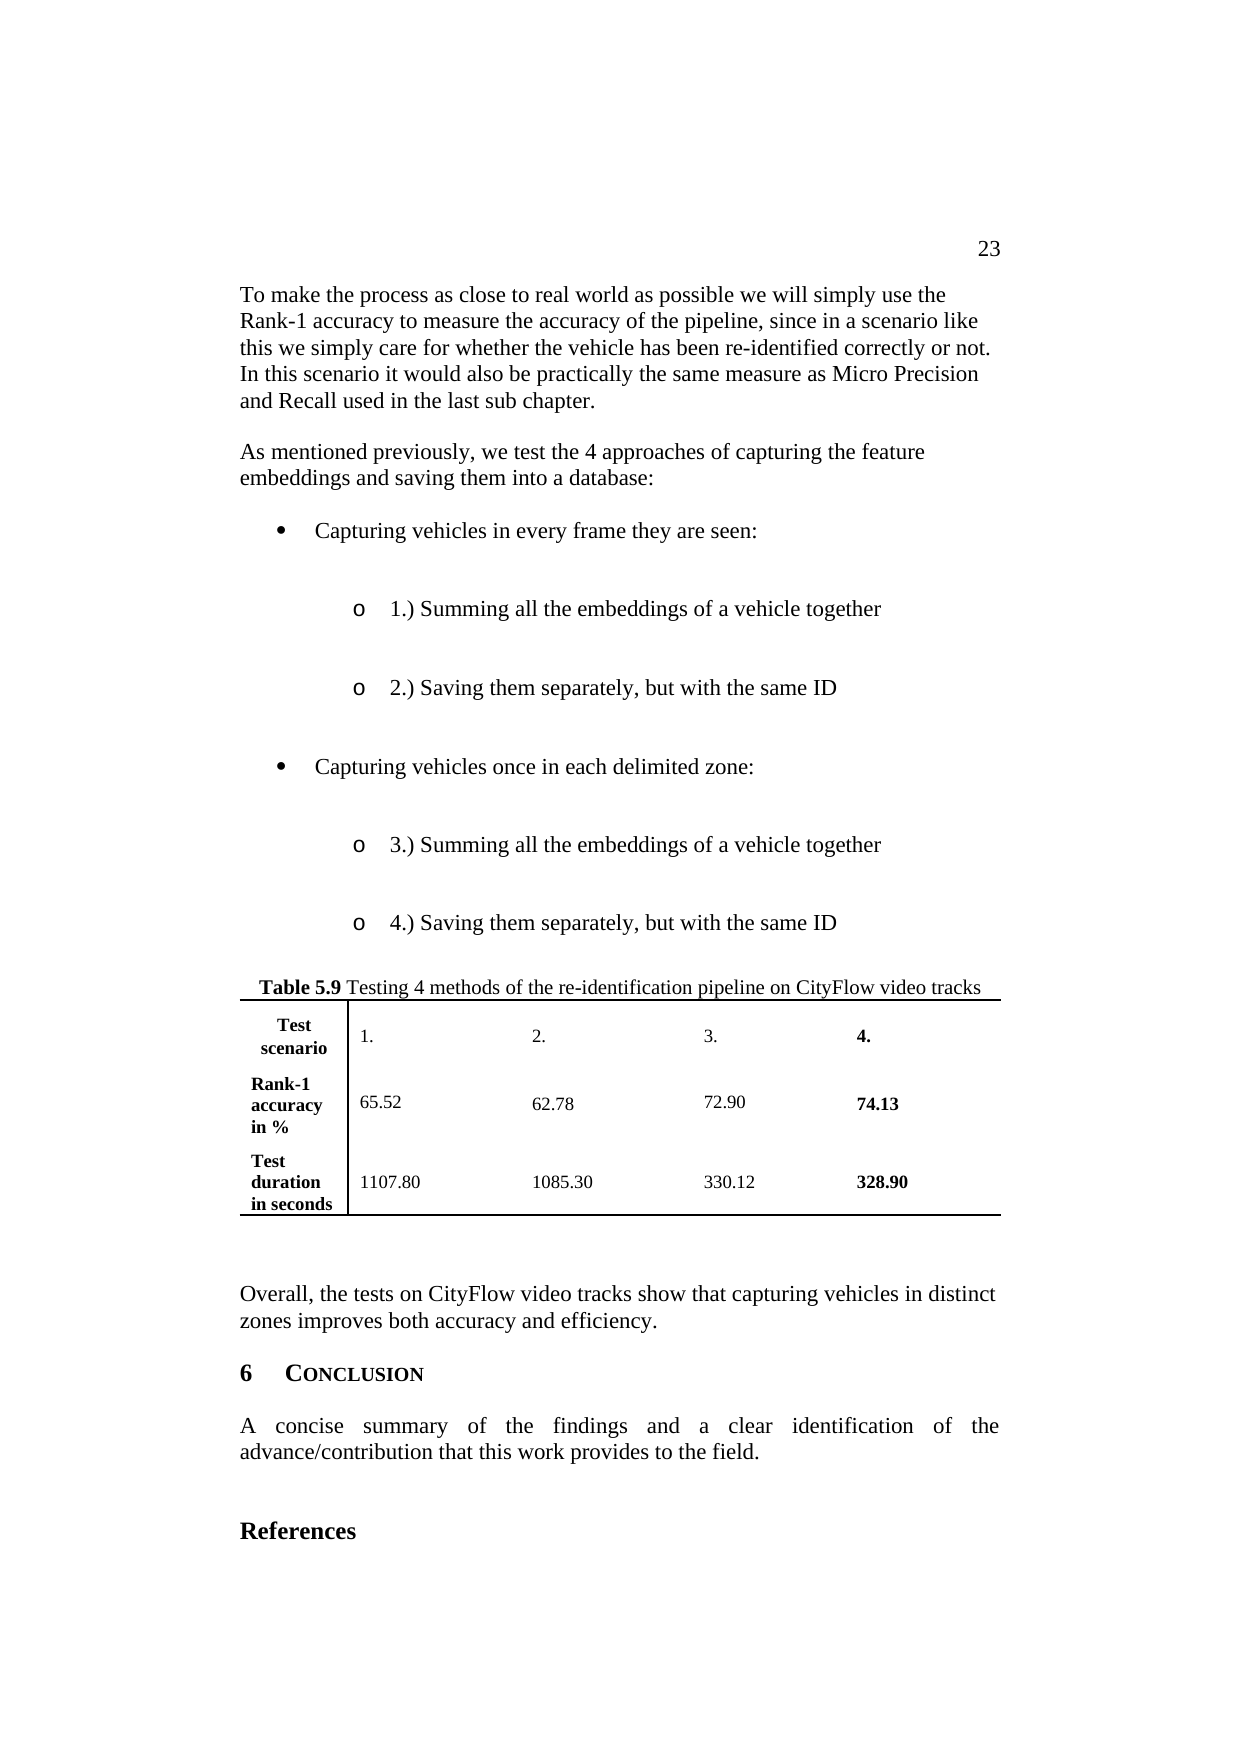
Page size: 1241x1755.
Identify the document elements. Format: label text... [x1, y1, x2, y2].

table_cell 62.78 [521, 1060, 692, 1137]
list 2.) Saving them separately, but with the same ID [352, 673, 1001, 702]
text Table 5.9 Testing 4 methods of the re-identification pipeline on CityFlow video tracks [239, 975, 1001, 999]
table_cell 65.52 [349, 1060, 521, 1137]
table_cell 330.12 [692, 1137, 845, 1214]
table_cell 72.90 [692, 1060, 845, 1137]
table_cell 328.90 [845, 1137, 1001, 1214]
table_cell 74.13 [845, 1060, 1001, 1137]
text To make the process as close to real world as possible we will simply use the Rank-1 accuracy to measure the accuracy of the pipeline, since in a scenario like this we simply care for whether the vehicle has been re-identified correctly or not. In this scenario it would also be practically the same measure as Micro Precision and Recall used in the last sub chapter. [239, 281, 1001, 413]
table_cell Rank-1 accuracy in % [240, 1060, 347, 1137]
list Capturing vehicles once in each delimited zone: [277, 752, 1001, 780]
text Overall, the tests on CityFlow video tracks show that capturing vehicles in distinct zones improves both accuracy and efficiency. [239, 1280, 1001, 1333]
table_header 1. [349, 1001, 521, 1060]
text A concise summary of the findings and a clear identification of the advance/contribution that this work provides to the field. [239, 1412, 1001, 1464]
text As mentioned previously, we test the 4 approaches of capturing the feature embeddings and saving them into a database: [239, 438, 1001, 491]
list Capturing vehicles in every frame they are seen: [277, 516, 1001, 544]
list 1.) Summing all the embeddings of a vehicle together [352, 594, 1001, 623]
text References [239, 1516, 1001, 1544]
list 4.) Saving them separately, but with the same ID [352, 909, 1001, 937]
table_header 2. [521, 1001, 692, 1060]
table_header Test scenario [240, 1001, 347, 1060]
table_cell 1085.30 [521, 1137, 692, 1214]
subtitle Conclusion [239, 1358, 1001, 1387]
table_cell 1107.80 [349, 1137, 521, 1214]
table_cell Test duration in seconds [240, 1137, 347, 1214]
table_header 4. [845, 1001, 1001, 1060]
table_header 3. [692, 1001, 845, 1060]
list 3.) Summing all the embeddings of a vehicle together [352, 830, 1001, 859]
